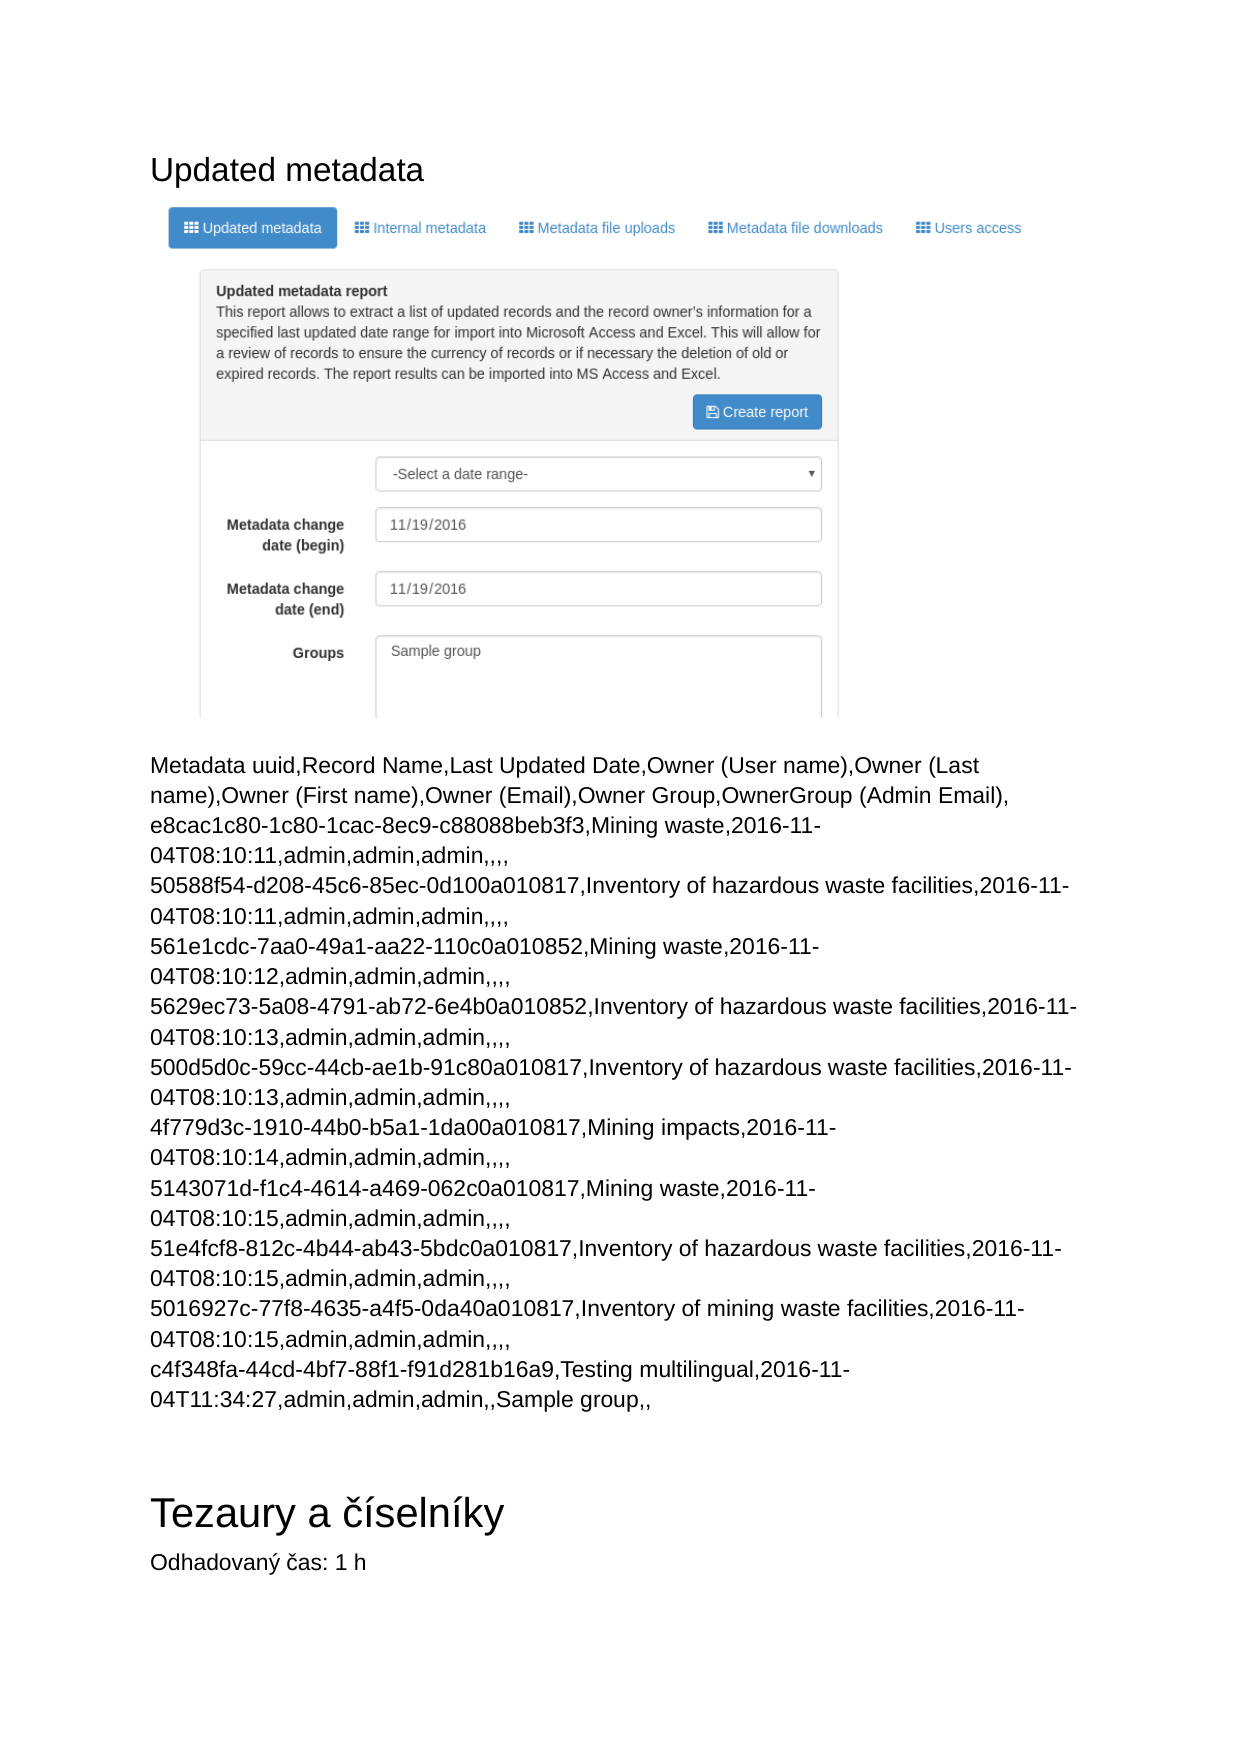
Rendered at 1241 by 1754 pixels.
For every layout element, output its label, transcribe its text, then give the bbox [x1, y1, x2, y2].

subtitle Tezaury a číselníky [150, 1488, 1090, 1536]
text 50588f54-d208-45c6-85ec-0d100a010817,Inventory of hazardous waste facilities,2016-11-04T08:10:11,admin,admin,admin,,,, [150, 872, 1090, 929]
text 561e1cdc-7aa0-49a1-aa22-110c0a010852,Mining waste,2016-11-04T08:10:12,admin,admin,admin,,,, [150, 933, 1090, 989]
text 5143071d-f1c4-4614-a469-062c0a010817,Mining waste,2016-11-04T08:10:15,admin,admin,admin,,,, [150, 1174, 1090, 1231]
text 500d5d0c-59cc-44cb-ae1b-91c80a010817,Inventory of hazardous waste facilities,2016-11-04T08:10:13,admin,admin,admin,,,, [150, 1054, 1090, 1110]
text Odhadovaný čas: 1 h [150, 1548, 1090, 1575]
text 5016927c-77f8-4635-a4f5-0da40a010817,Inventory of mining waste facilities,2016-11-04T08:10:15,admin,admin,admin,,,, [150, 1295, 1090, 1352]
text c4f348fa-44cd-4bf7-88f1-f91d281b16a9,Testing multilingual,2016-11-04T11:34:27,admin,admin,admin,,Sample group,, [150, 1356, 1090, 1412]
text 5629ec73-5a08-4791-ab72-6e4b0a010852,Inventory of hazardous waste facilities,2016-11-04T08:10:13,admin,admin,admin,,,, [150, 993, 1090, 1050]
text e8cac1c80-1c80-1cac-8ec9-c88088beb3f3,Mining waste,2016-11-04T08:10:11,admin,admin,admin,,,, [150, 812, 1090, 869]
subtitle Updated metadata [150, 150, 1090, 188]
picture [150, 201, 1091, 718]
text 4f779d3c-1910-44b0-b5a1-1da00a010817,Mining impacts,2016-11-04T08:10:14,admin,admin,admin,,,, [150, 1114, 1090, 1171]
text Metadata uuid,Record Name,Last Updated Date,Owner (User name),Owner (Last name),Owner (First name),Owner (Email),Owner Group,OwnerGroup (Admin Email), [150, 752, 1090, 808]
text 51e4fcf8-812c-4b44-ab43-5bdc0a010817,Inventory of hazardous waste facilities,2016-11-04T08:10:15,admin,admin,admin,,,, [150, 1235, 1090, 1292]
